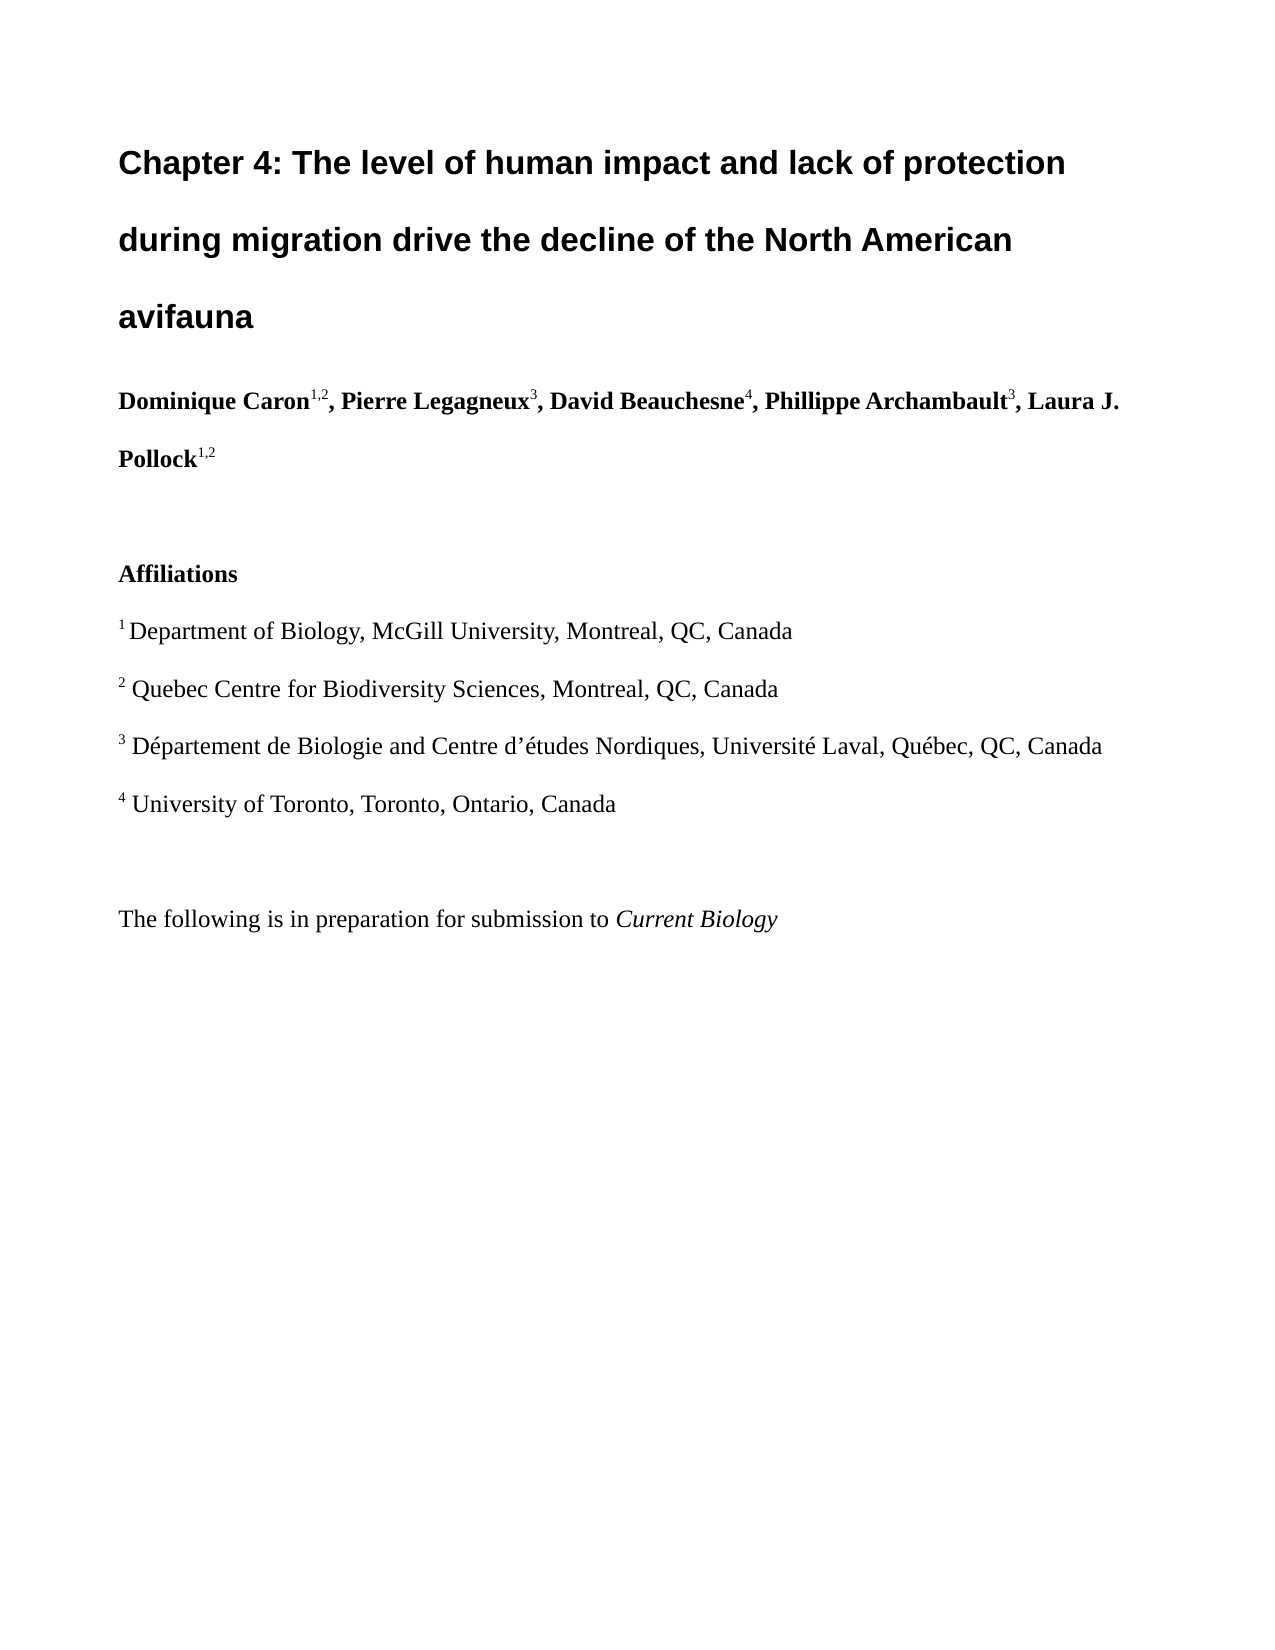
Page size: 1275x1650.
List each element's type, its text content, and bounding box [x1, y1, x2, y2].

text Dominique Caron1,2, Pierre Legagneux3, David Beauchesne4, Phillippe Archambault3, Laura J. Pollock1,2 [118, 386, 1157, 472]
text Affiliations [118, 559, 1157, 587]
text 4 University of Toronto, Toronto, Ontario, Canada [118, 789, 1157, 817]
text The following is in preparation for submission to Current Biology [118, 904, 1157, 932]
text 3 Département de Biologie and Centre d’études Nordiques, Université Laval, Québec, QC, Canada [118, 731, 1157, 760]
subtitle Chapter 4: The level of human impact and lack of protection during migration drive the decline of the North American avifauna [118, 143, 1157, 335]
text 1 Department of Biology, McGill University, Montreal, QC, Canada [118, 616, 1157, 645]
text 2 Quebec Centre for Biodiversity Sciences, Montreal, QC, Canada [118, 674, 1157, 702]
